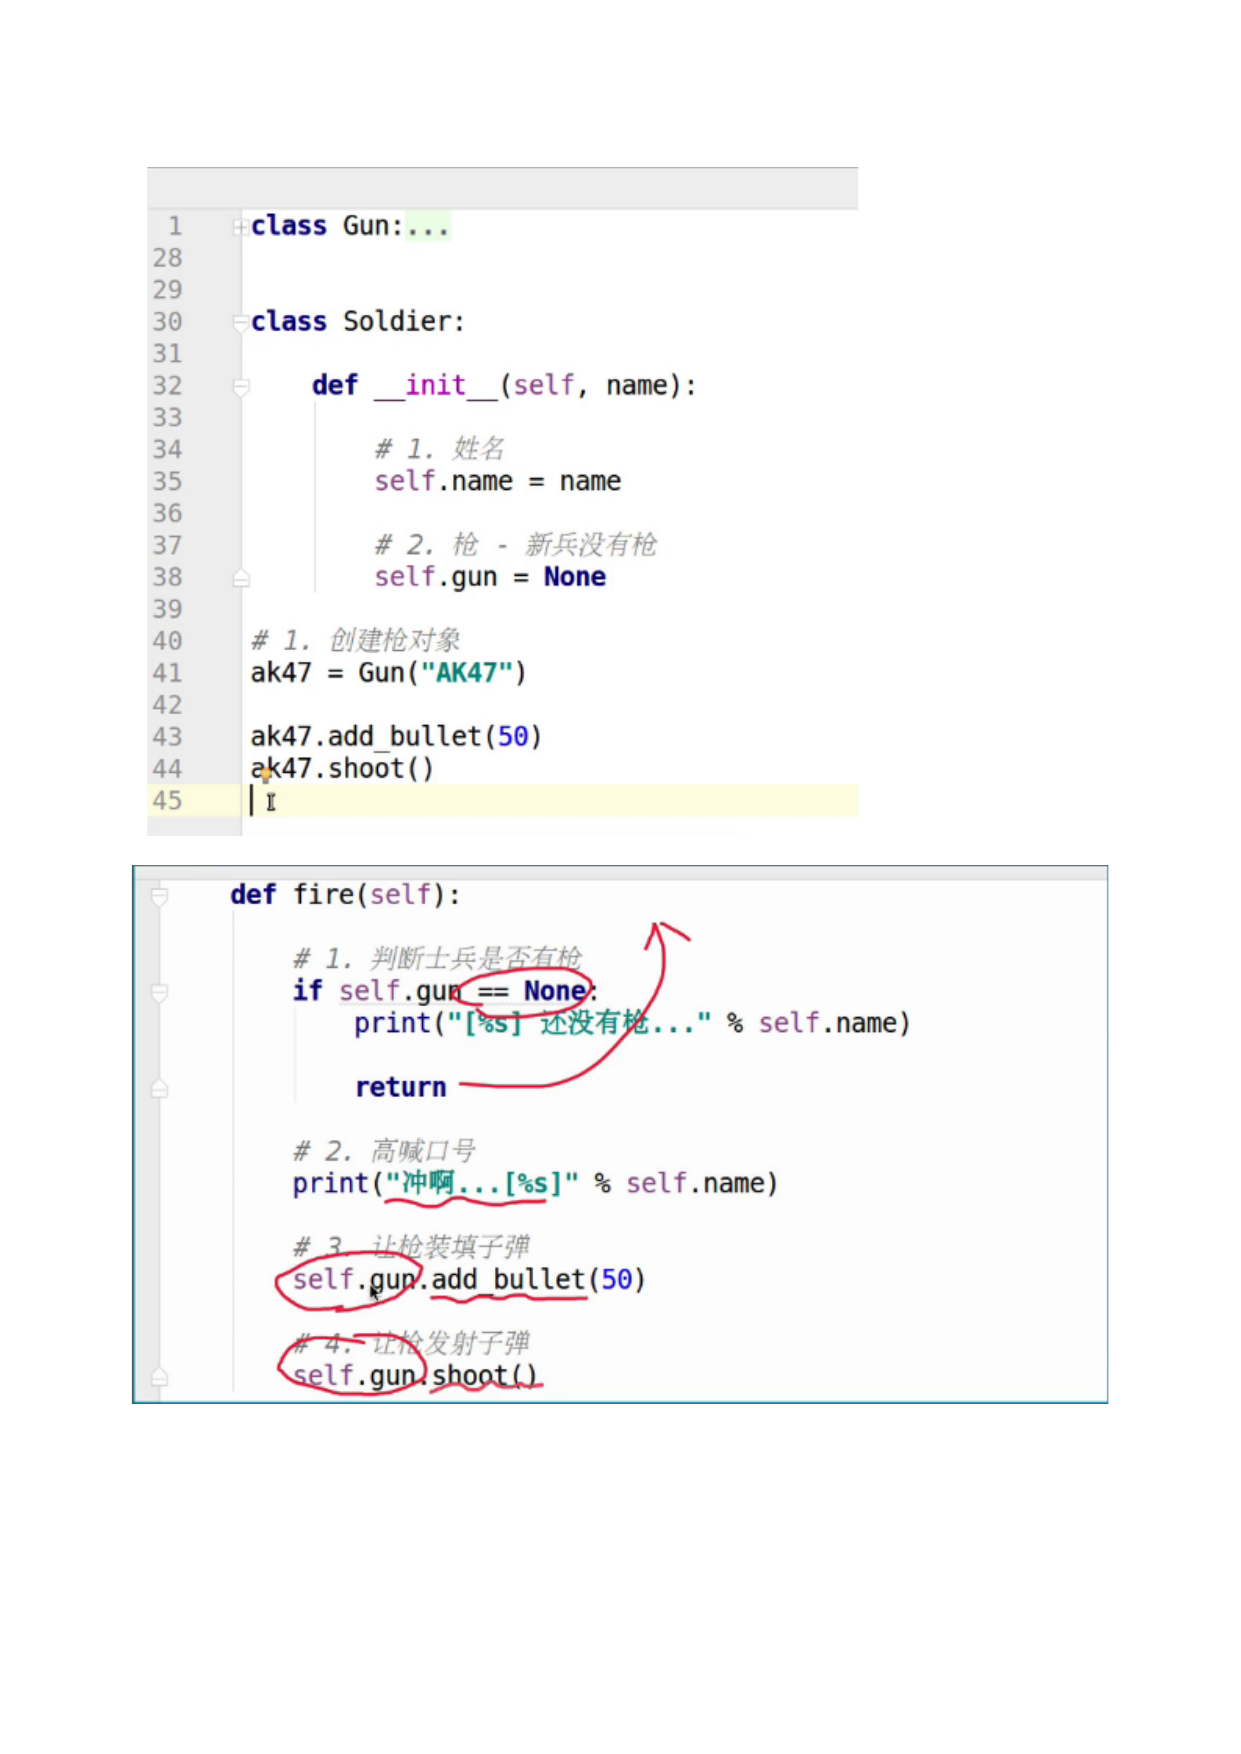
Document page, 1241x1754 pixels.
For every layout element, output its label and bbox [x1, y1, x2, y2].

picture [131, 865, 1109, 1404]
picture [147, 167, 859, 836]
